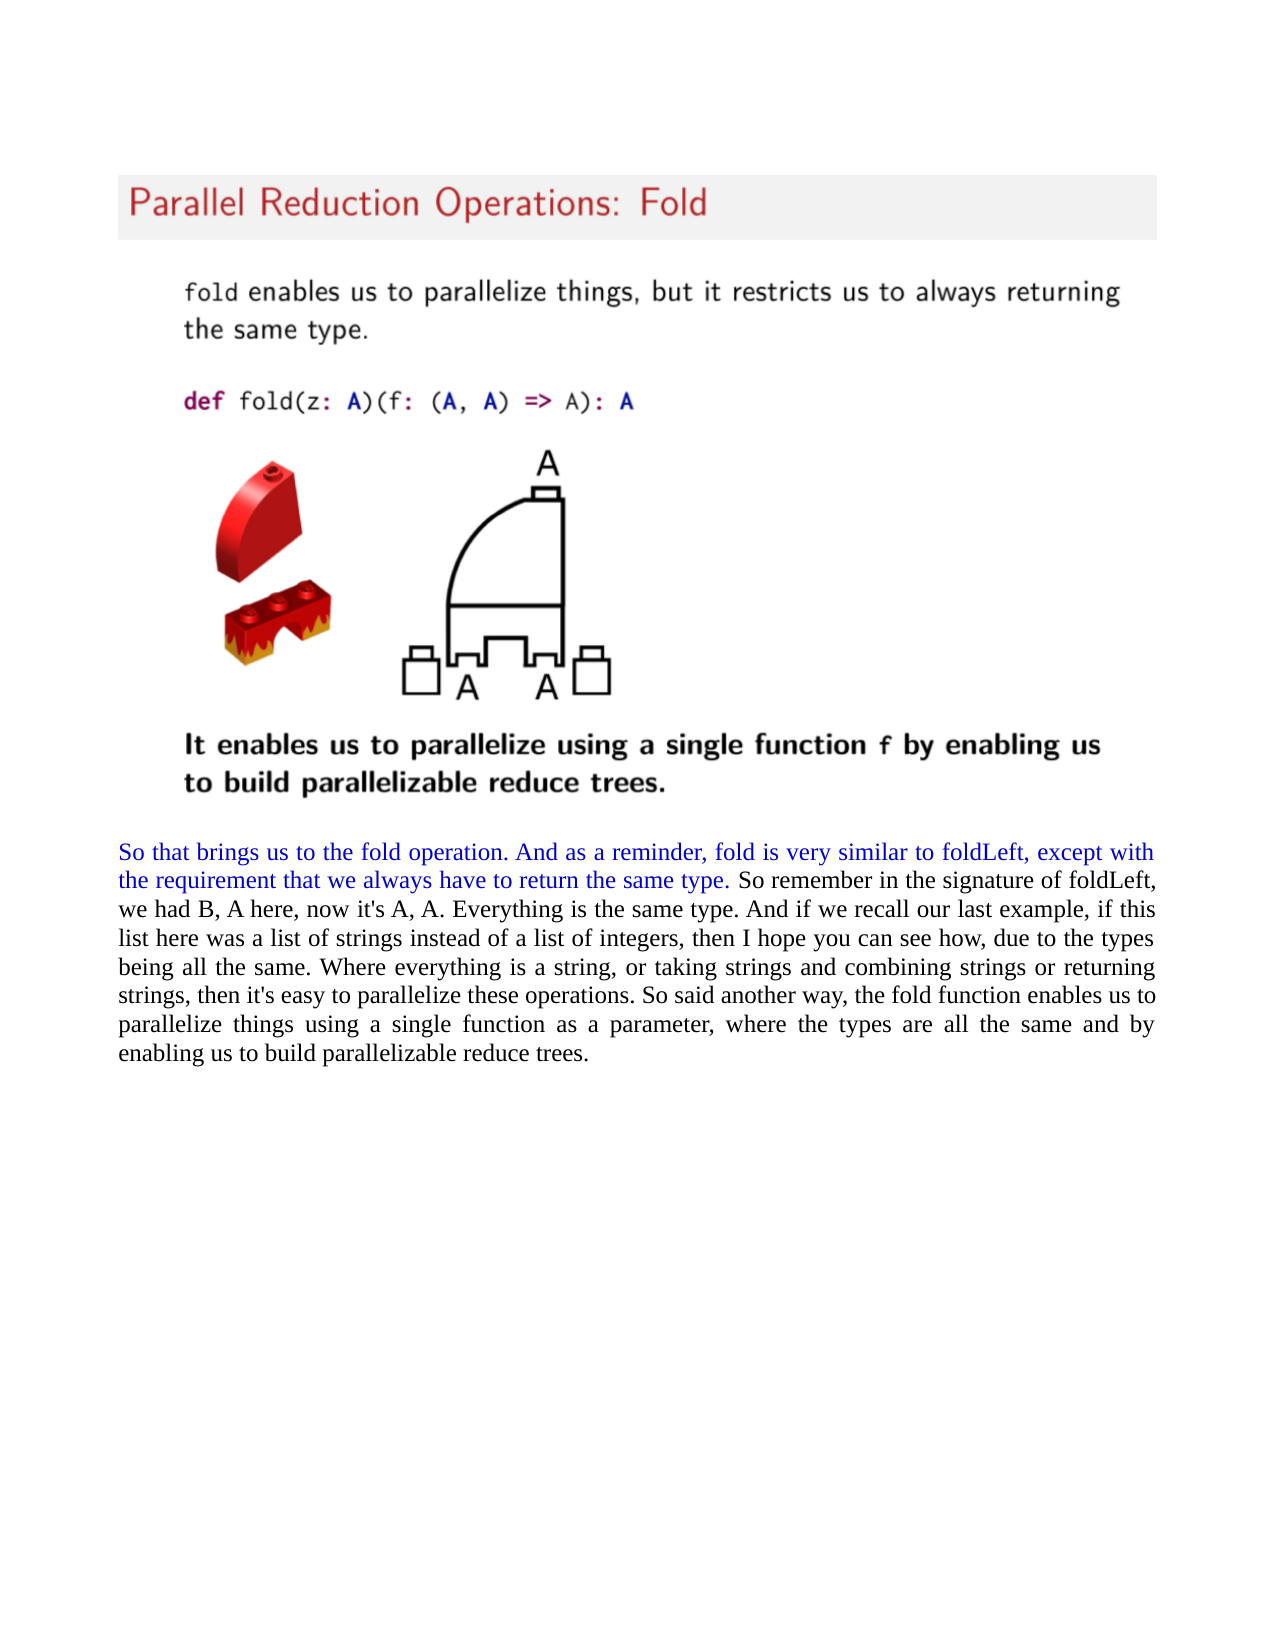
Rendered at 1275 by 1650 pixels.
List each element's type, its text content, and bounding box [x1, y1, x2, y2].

picture [118, 175, 1157, 808]
text So that brings us to the fold operation. And as a reminder, fold is very similar to foldLeft, except with the requirement that we always have to return the same type. So remember in the signature of foldLeft, we had B, A here, now it's A, A. Everything is the same type. And if we recall our last example, if this list here was a list of strings instead of a list of integers, then I hope you can see how, due to the types being all the same. Where everything is a string, or taking strings and combining strings or returning strings, then it's easy to parallelize these operations. So said another way, the fold function enables us to parallelize things using a single function as a parameter, where the types are all the same and by enabling us to build parallelizable reduce trees. [118, 837, 1157, 1067]
